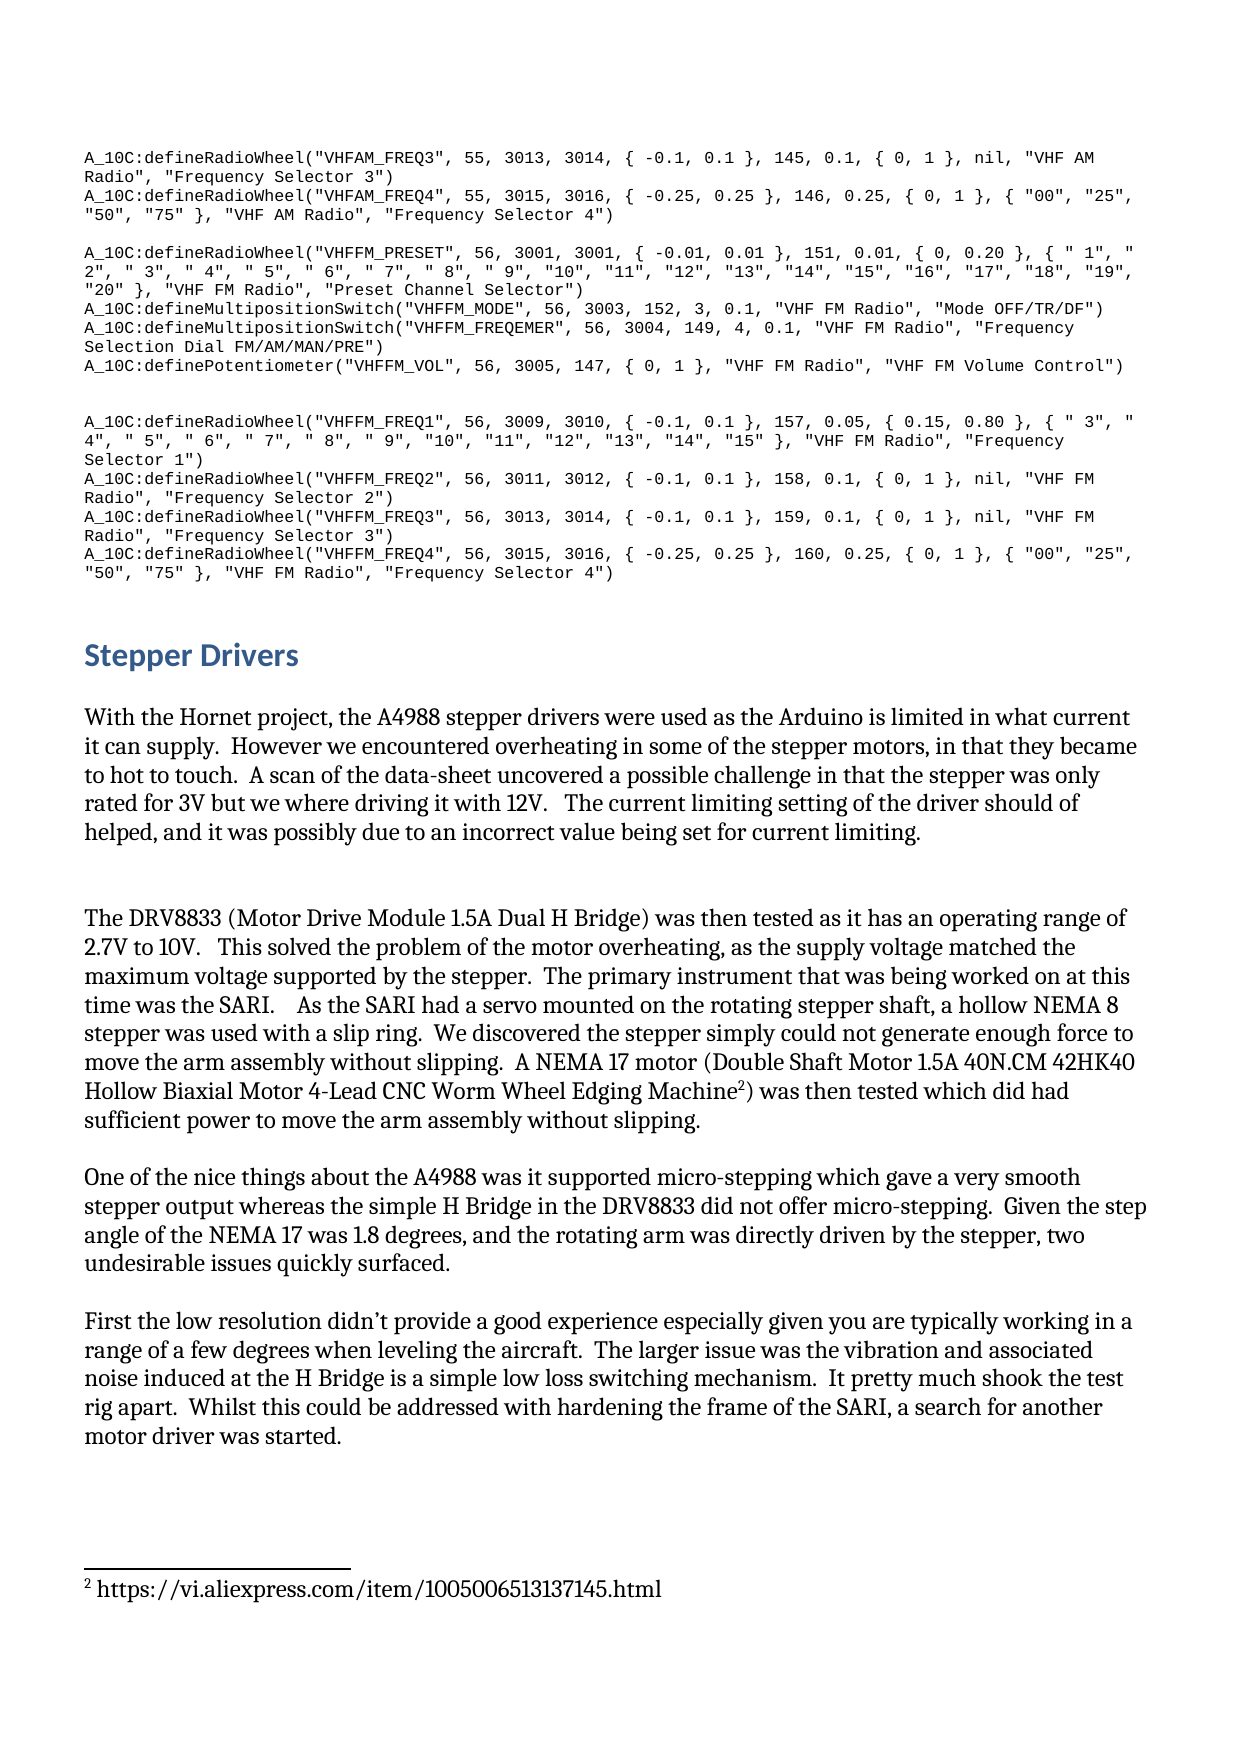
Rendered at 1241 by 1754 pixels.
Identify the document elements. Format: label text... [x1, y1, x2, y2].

text A_10C:defineRadioWheel("VHFFM_FREQ4", 56, 3015, 3016, { -0.25, 0.25 }, 160, 0.25, { 0, 1 }, { "00", "25", "50", "75" }, "VHF FM Radio", "Frequency Selector 4") [84, 546, 1148, 584]
text A_10C:defineMultipositionSwitch("VHFFM_FREQEMER", 56, 3004, 149, 4, 0.1, "VHF FM Radio", "Frequency Selection Dial FM/AM/MAN/PRE") [84, 320, 1148, 357]
text A_10C:defineRadioWheel("VHFFM_PRESET", 56, 3001, 3001, { -0.01, 0.01 }, 151, 0.01, { 0, 0.20 }, { " 1", " 2", " 3", " 4", " 5", " 6", " 7", " 8", " 9", "10", "11", "12", "13", "14", "15", "16", "17", "18", "19", "20" }, "VHF FM Radio", "Preset Channel Selector") [84, 244, 1148, 301]
text One of the nice things about the A4988 was it supported micro-stepping which gave a very smooth stepper output whereas the simple H Bridge in the DRV8833 did not offer micro-stepping. Given the step angle of the NEMA 17 was 1.8 degrees, and the rotating arm was directly driven by the stepper, two undesirable issues quickly surfaced. [84, 1163, 1148, 1278]
text With the Hornet project, the A4988 stepper drivers were used as the Arduino is limited in what current it can supply. However we encountered overheating in some of the stepper motors, in that they became to hot to touch. A scan of the data-sheet uncovered a possible challenge in that the stepper was only rated for 3V but we where driving it with 12V. The current limiting setting of the driver should of helped, and it was possibly due to an incorrect value being set for current limiting. [84, 703, 1148, 847]
text A_10C:definePotentiometer("VHFFM_VOL", 56, 3005, 147, { 0, 1 }, "VHF FM Radio", "VHF FM Volume Control") [84, 357, 1148, 376]
subtitle Stepper Drivers [84, 634, 1148, 674]
text A_10C:defineRadioWheel("VHFFM_FREQ1", 56, 3009, 3010, { -0.1, 0.1 }, 157, 0.05, { 0.15, 0.80 }, { " 3", " 4", " 5", " 6", " 7", " 8", " 9", "10", "11", "12", "13", "14", "15" }, "VHF FM Radio", "Frequency Selector 1") [84, 414, 1148, 471]
text A_10C:defineMultipositionSwitch("VHFFM_MODE", 56, 3003, 152, 3, 0.1, "VHF FM Radio", "Mode OFF/TR/DF") [84, 301, 1148, 320]
text A_10C:defineRadioWheel("VHFFM_FREQ2", 56, 3011, 3012, { -0.1, 0.1 }, 158, 0.1, { 0, 1 }, nil, "VHF FM Radio", "Frequency Selector 2") [84, 471, 1148, 508]
text First the low resolution didn’t provide a good experience especially given you are typically working in a range of a few degrees when leveling the aircraft. The larger issue was the vibration and associated noise induced at the H Bridge is a simple low loss switching mechanism. It pretty much shook the test rig apart. Whilst this could be addressed with hardening the frame of the SARI, a search for another motor driver was started. [84, 1307, 1148, 1451]
text https://vi.aliexpress.com/item/1005006513137145.html [84, 1575, 1148, 1604]
text A_10C:defineRadioWheel("VHFAM_FREQ4", 55, 3015, 3016, { -0.25, 0.25 }, 146, 0.25, { 0, 1 }, { "00", "25", "50", "75" }, "VHF AM Radio", "Frequency Selector 4") [84, 188, 1148, 225]
text The DRV8833 (Motor Drive Module 1.5A Dual H Bridge) was then tested as it has an operating range of 2.7V to 10V. This solved the problem of the motor overheating, as the supply voltage matched the maximum voltage supported by the stepper. The primary instrument that was being worked on at this time was the SARI. As the SARI had a servo mounted on the rotating stepper shaft, a hollow NEMA 8 stepper was used with a slip ring. We discovered the stepper simply could not generate enough force to move the arm assembly without slipping. A NEMA 17 motor (Double Shaft Motor 1.5A 40N.CM 42HK40 Hollow Biaxial Motor 4-Lead CNC Worm Wheel Edging Machine) was then tested which did had sufficient power to move the arm assembly without slipping. [84, 904, 1148, 1134]
text A_10C:defineRadioWheel("VHFAM_FREQ3", 55, 3013, 3014, { -0.1, 0.1 }, 145, 0.1, { 0, 1 }, nil, "VHF AM Radio", "Frequency Selector 3") [84, 150, 1148, 188]
text A_10C:defineRadioWheel("VHFFM_FREQ3", 56, 3013, 3014, { -0.1, 0.1 }, 159, 0.1, { 0, 1 }, nil, "VHF FM Radio", "Frequency Selector 3") [84, 508, 1148, 546]
